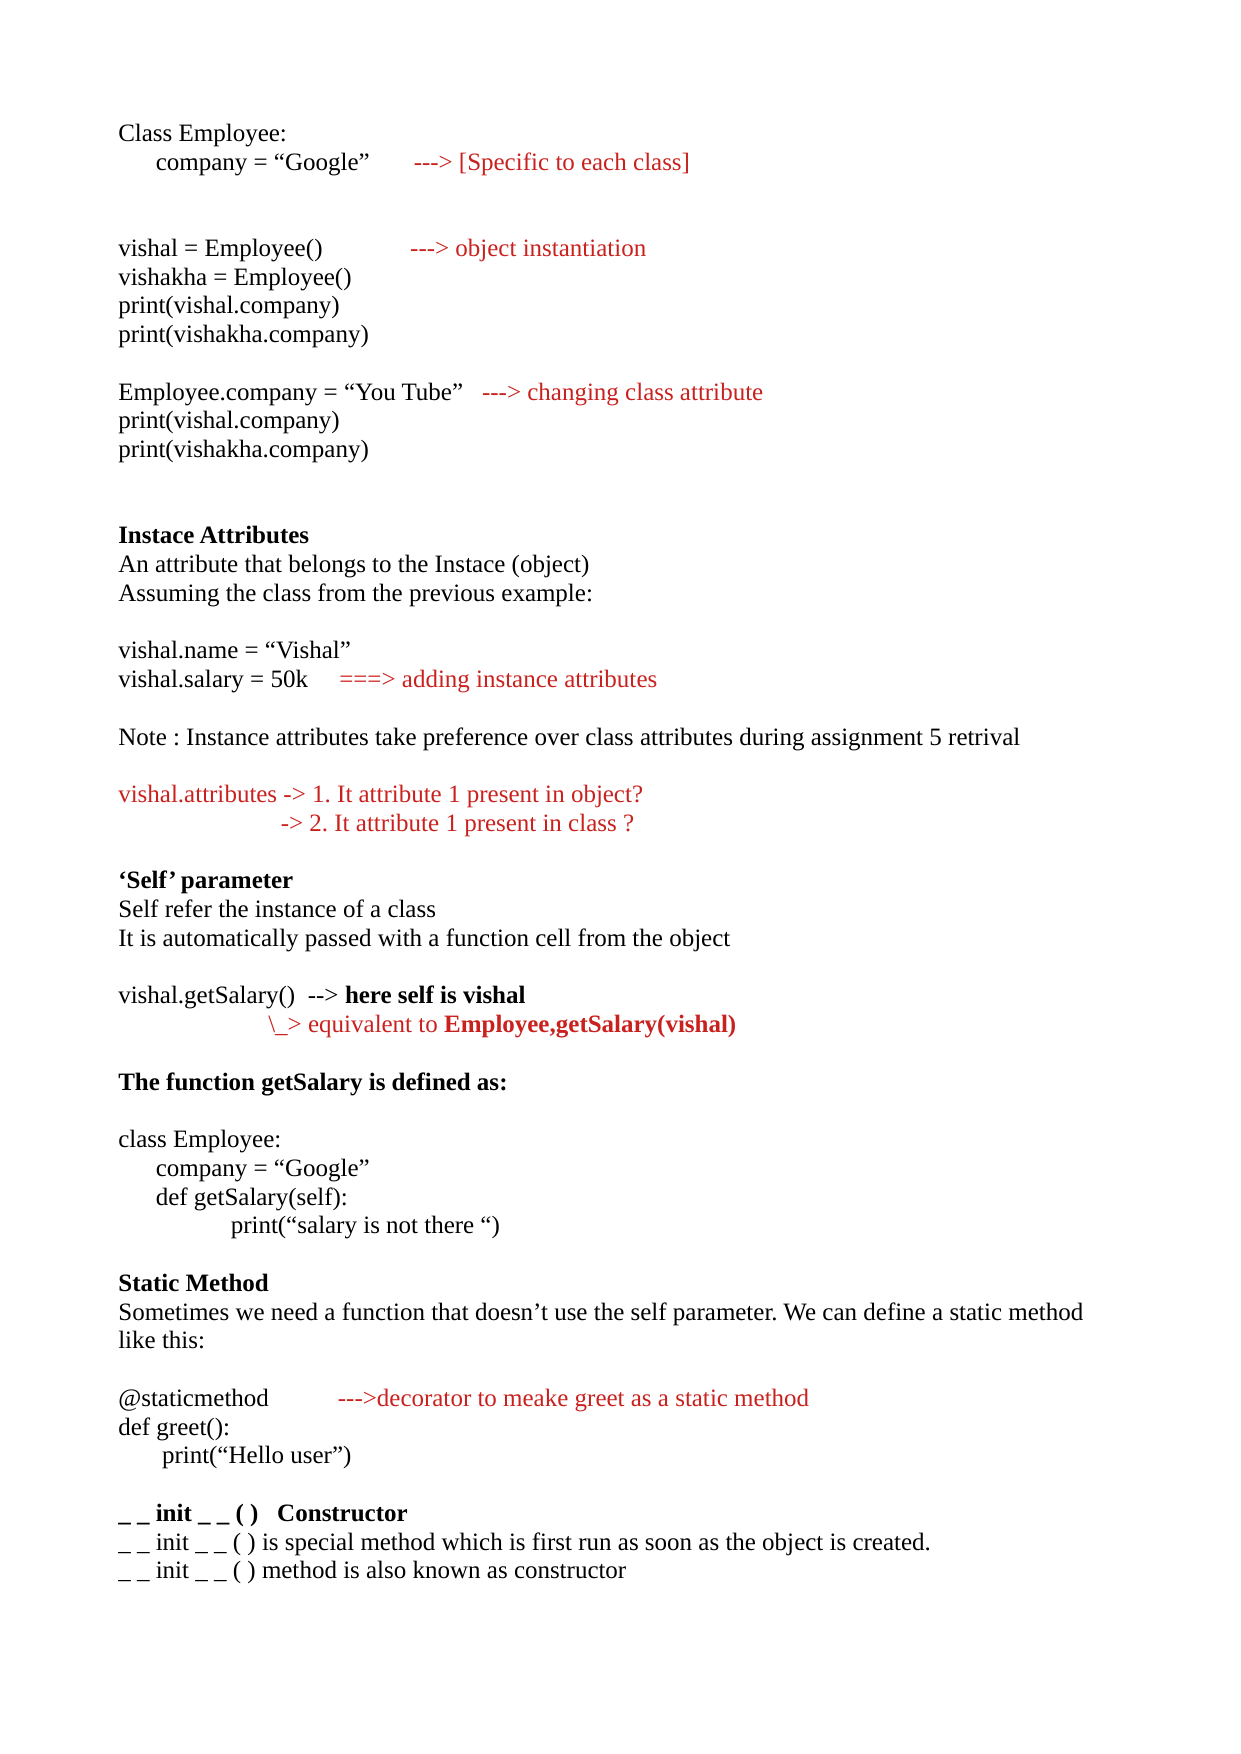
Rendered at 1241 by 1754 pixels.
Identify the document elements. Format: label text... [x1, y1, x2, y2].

text company = “Google” [118, 1153, 1122, 1182]
text print(vishal.company) [118, 406, 1122, 434]
text print(vishakha.company) [118, 319, 1122, 348]
text vishakha = Employee() [118, 262, 1122, 291]
text _ _ init _ _ ( ) is special method which is first run as soon as the object is created. [118, 1527, 1122, 1556]
text _ _ init _ _ ( ) Constructor [118, 1498, 1122, 1527]
text vishal.salary = 50k ===> adding instance attributes [118, 664, 1122, 693]
text Sometimes we need a function that doesn’t use the self parameter. We can define a static method like this: [118, 1297, 1122, 1354]
text An attribute that belongs to the Instace (object) [118, 549, 1122, 578]
text company = “Google” ---> [Specific to each class] [118, 147, 1122, 176]
text Static Method [118, 1268, 1122, 1297]
text Assuming the class from the previous example: [118, 578, 1122, 607]
text Note : Instance attributes take preference over class attributes during assignment 5 retrival [118, 722, 1122, 751]
text print(“salary is not there “) [118, 1211, 1122, 1239]
text The function getSalary is defined as: [118, 1067, 1122, 1096]
text -> 2. It attribute 1 present in class ? [118, 808, 1122, 837]
text It is automatically passed with a function cell from the object [118, 923, 1122, 952]
text _ _ init _ _ ( ) method is also known as constructor [118, 1556, 1122, 1584]
text @staticmethod --->decorator to meake greet as a static method [118, 1383, 1122, 1412]
text vishal.attributes -> 1. It attribute 1 present in object? [118, 779, 1122, 808]
text Employee.company = “You Tube” ---> changing class attribute [118, 377, 1122, 406]
text ‘Self’ parameter [118, 866, 1122, 894]
text print(vishal.company) [118, 291, 1122, 319]
text Class Employee: [118, 118, 1122, 147]
text vishal = Employee() ---> object instantiation [118, 233, 1122, 262]
text vishal.getSalary() --> here self is vishal [118, 981, 1122, 1009]
text vishal.name = “Vishal” [118, 636, 1122, 664]
text def getSalary(self): [118, 1182, 1122, 1211]
text Instace Attributes [118, 521, 1122, 549]
text \_> equivalent to Employee,getSalary(vishal) [118, 1009, 1122, 1038]
text def greet(): [118, 1412, 1122, 1441]
text class Employee: [118, 1124, 1122, 1153]
text print(“Hello user”) [118, 1441, 1122, 1469]
text print(vishakha.company) [118, 434, 1122, 463]
text Self refer the instance of a class [118, 894, 1122, 923]
